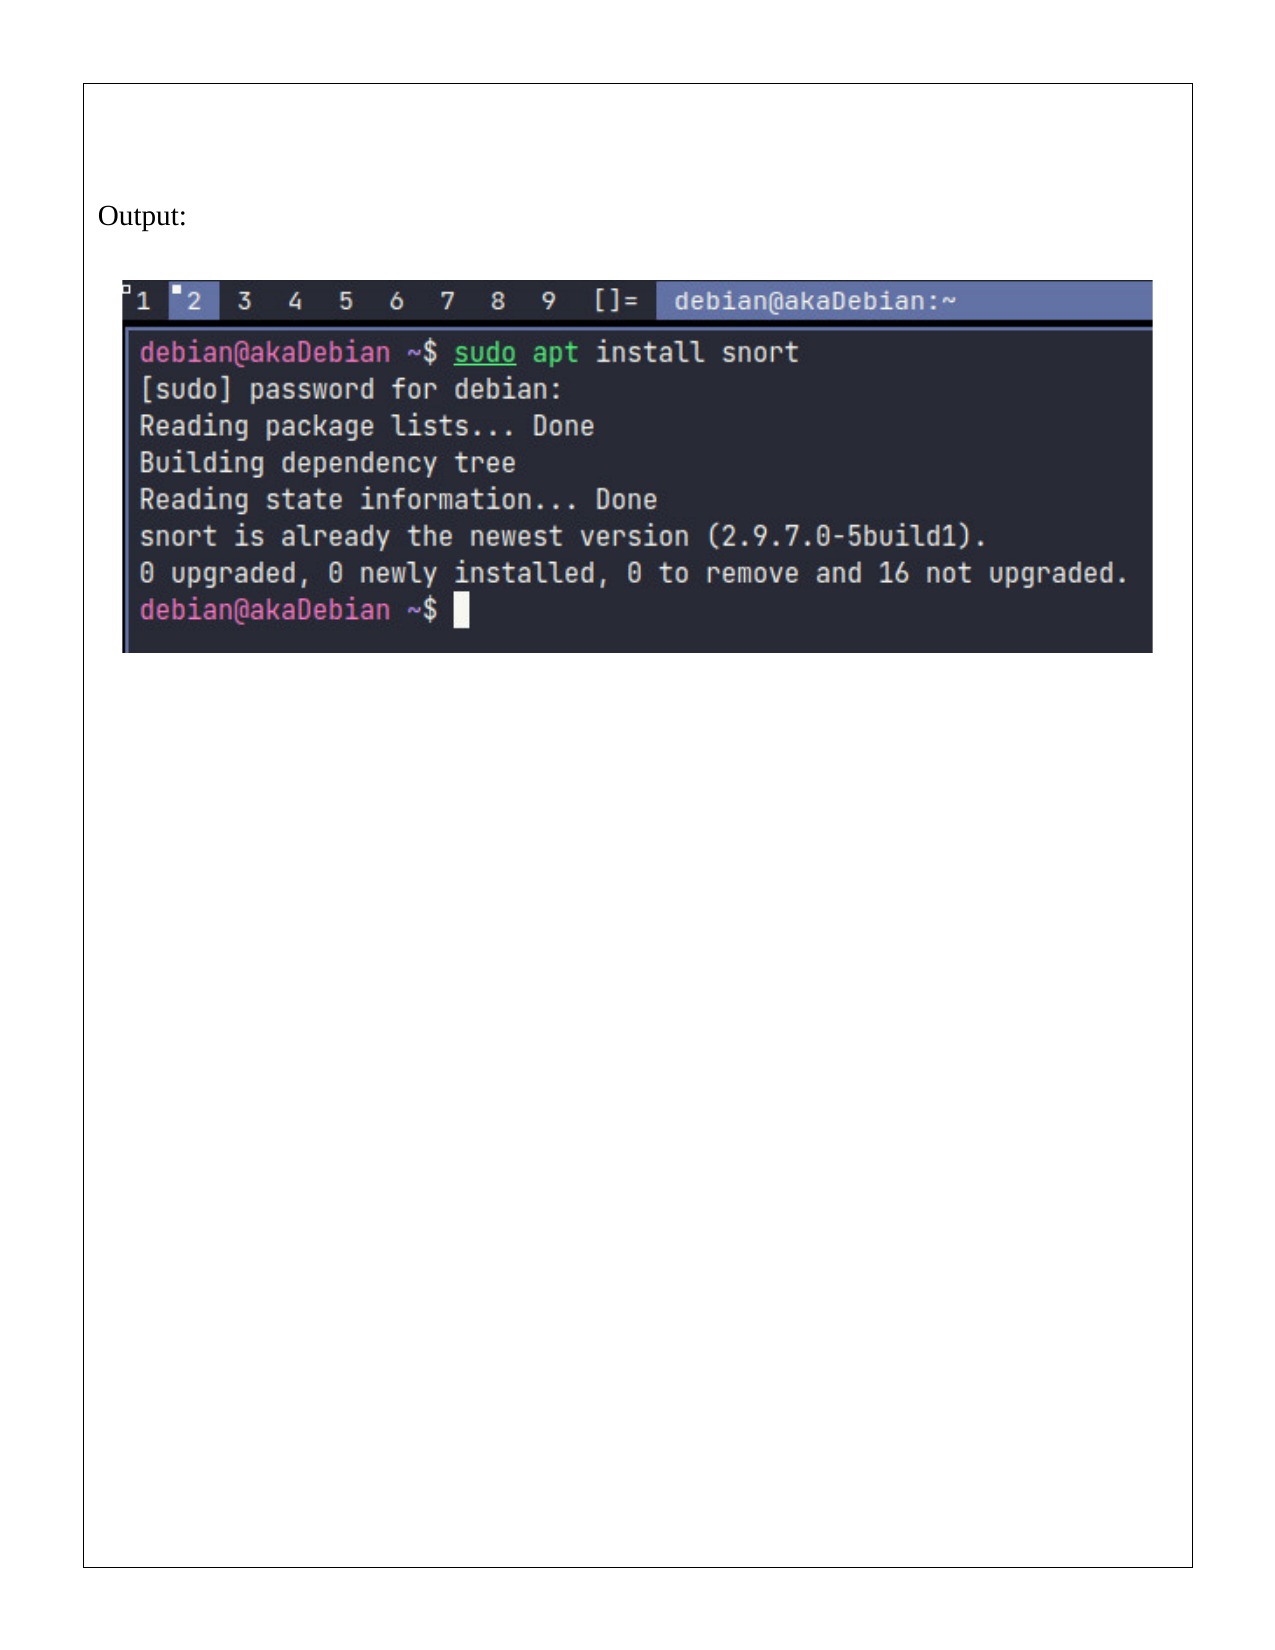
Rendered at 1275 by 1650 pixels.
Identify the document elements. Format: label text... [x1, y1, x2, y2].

text Output: [98, 198, 1177, 232]
picture [122, 280, 1153, 653]
